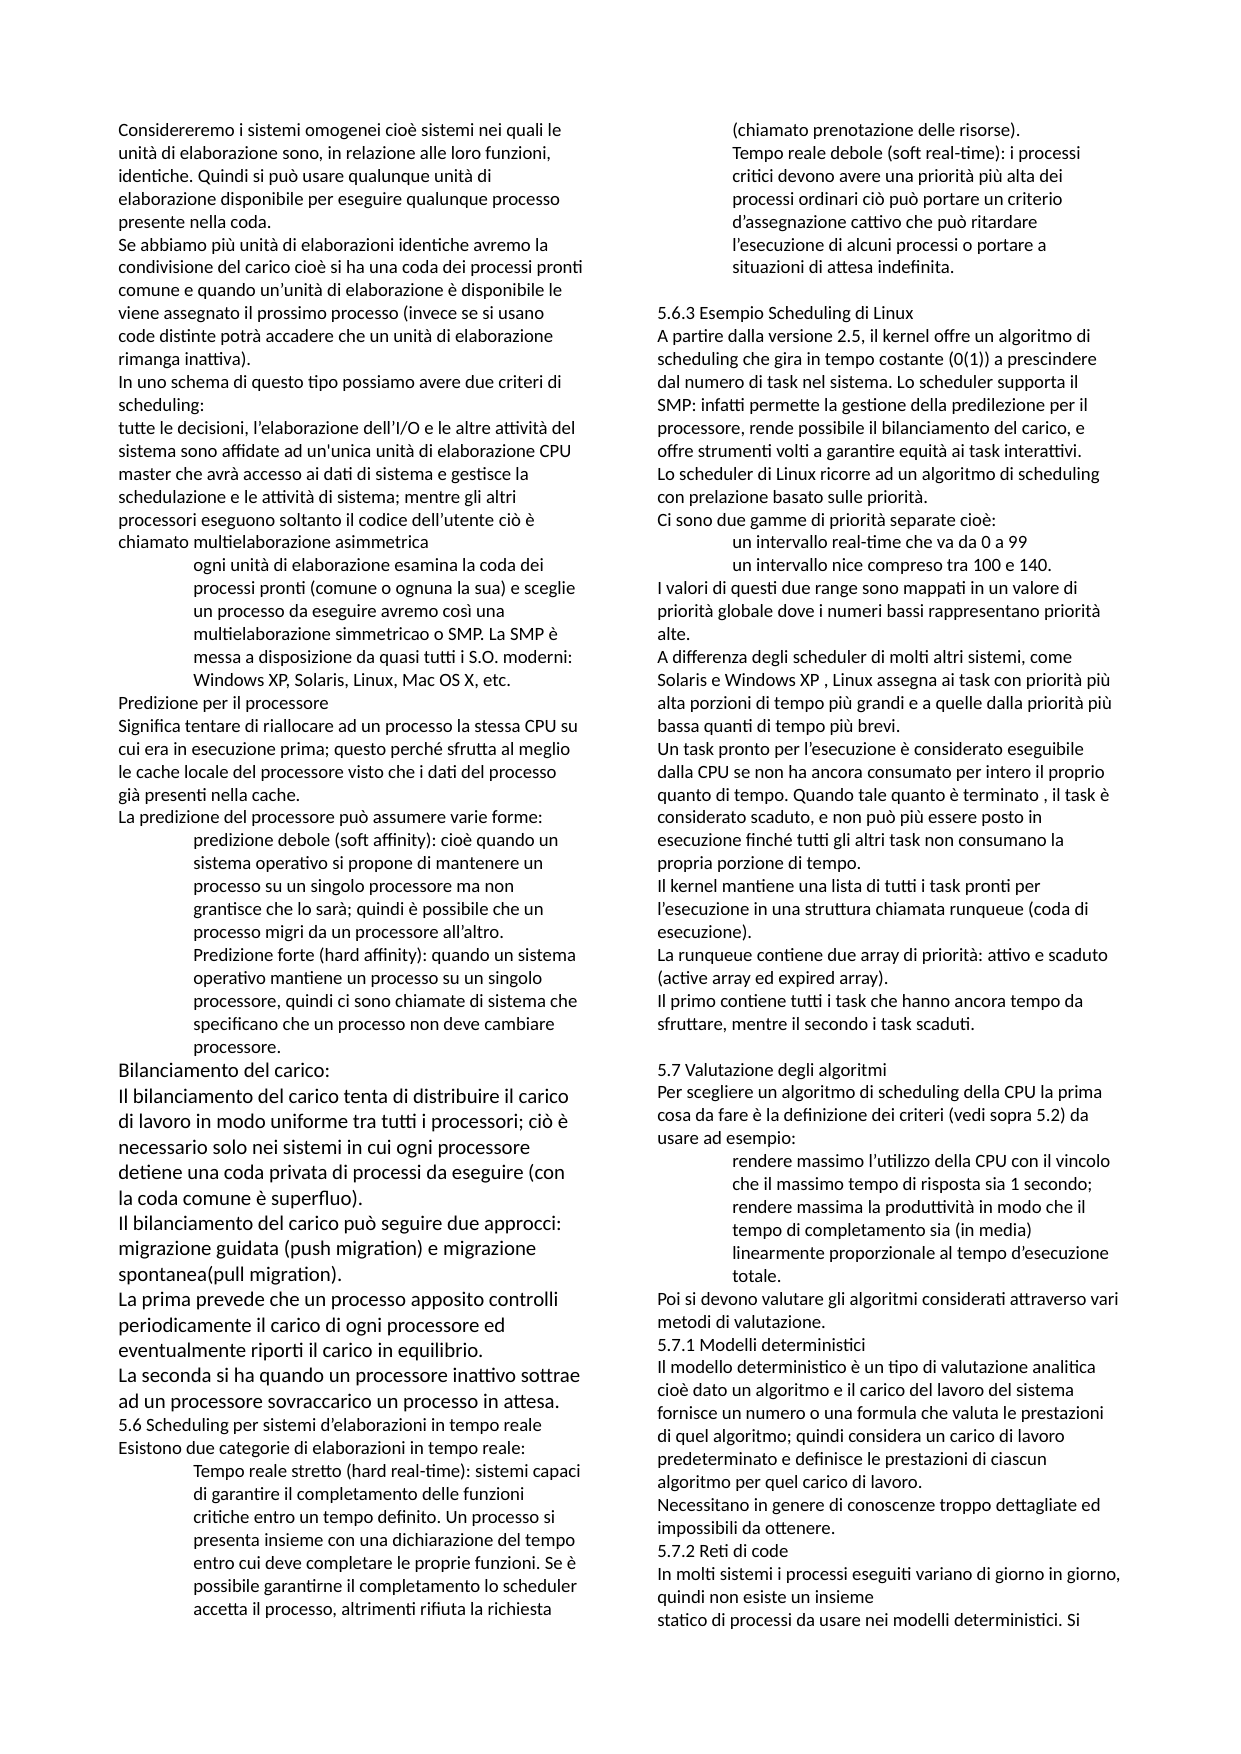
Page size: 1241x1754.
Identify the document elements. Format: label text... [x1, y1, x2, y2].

text 5.7 Valutazione degli algoritmi [657, 1058, 1122, 1081]
text Lo scheduler di Linux ricorre ad un algoritmo di scheduling con prelazione basato sulle priorità. [657, 462, 1122, 508]
text 5.6 Scheduling per sistemi d’elaborazioni in tempo reale [118, 1413, 583, 1436]
text Considereremo i sistemi omogenei cioè sistemi nei quali le unità di elaborazione sono, in relazione alle loro funzioni, identiche. Quindi si può usare qualunque unità di elaborazione disponibile per eseguire qualunque processo presente nella coda. [118, 118, 583, 233]
text 5.7.1 Modelli deterministici [657, 1333, 1122, 1356]
text A differenza degli scheduler di molti altri sistemi, come Solaris e Windows XP , Linux assegna ai task con priorità più alta porzioni di tempo più grandi e a quelle dalla priorità più bassa quanti di tempo più brevi. [657, 645, 1122, 737]
text La seconda si ha quando un processore inattivo sottrae ad un processore sovraccarico un processo in attesa. [118, 1363, 583, 1413]
list rendere massimo l’utilizzo della CPU con il vincolo che il massimo tempo di risposta sia 1 secondo; [732, 1149, 1122, 1195]
text La predizione del processore può assumere varie forme: [118, 806, 583, 828]
text Il bilanciamento del carico può seguire due approcci: migrazione guidata (push migration) e migrazione spontanea(pull migration). [118, 1210, 583, 1286]
text Predizione per il processore [118, 691, 583, 714]
text I valori di questi due range sono mappati in un valore di priorità globale dove i numeri bassi rappresentano priorità alte. [657, 576, 1122, 645]
text Necessitano in genere di conoscenze troppo dettagliate ed impossibili da ottenere. [657, 1493, 1122, 1539]
text Il bilanciamento del carico tenta di distribuire il carico di lavoro in modo uniforme tra tutti i processori; ciò è necessario solo nei sistemi in cui ogni processore detiene una coda privata di processi da eseguire (con la coda comune è superfluo). [118, 1083, 583, 1210]
list Tempo reale stretto (hard real-time): sistemi capaci di garantire il completamento delle funzioni critiche entro un tempo definito. Un processo si presenta insieme con una dichiarazione del tempo entro cui deve completare le proprie funzioni. Se è possibile garantirne il completamento lo scheduler accetta il processo, altrimenti rifiuta la richiesta [193, 1459, 583, 1620]
text 5.6.3 Esempio Scheduling di Linux [657, 301, 1122, 324]
text tutte le decisioni, l’elaborazione dell’I/O e le altre attività del sistema sono affidate ad un'unica unità di elaborazione CPU master che avrà accesso ai dati di sistema e gestisce la schedulazione e le attività di sistema; mentre gli altri processori eseguono soltanto il codice dell’utente ciò è chiamato multielaborazione asimmetrica [118, 416, 583, 553]
text Significa tentare di riallocare ad un processo la stessa CPU su cui era in esecuzione prima; questo perché sfrutta al meglio le cache locale del processore visto che i dati del processo già presenti nella cache. [118, 714, 583, 806]
text Ci sono due gamme di priorità separate cioè: [657, 508, 1122, 531]
text Se abbiamo più unità di elaborazioni identiche avremo la condivisione del carico cioè si ha una coda dei processi pronti comune e quando un’unità di elaborazione è disponibile le viene assegnato il prossimo processo (invece se si usano code distinte potrà accadere che un unità di elaborazione rimanga inattiva). [118, 233, 583, 370]
list ogni unità di elaborazione esamina la coda dei processi pronti (comune o ognuna la sua) e sceglie un processo da eseguire avremo così una multielaborazione simmetricao o SMP. La SMP è messa a disposizione da quasi tutti i S.O. moderni: Windows XP, Solaris, Linux, Mac OS X, etc. [193, 553, 583, 691]
text Un task pronto per l’esecuzione è considerato eseguibile dalla CPU se non ha ancora consumato per intero il proprio quanto di tempo. Quando tale quanto è terminato , il task è considerato scaduto, e non può più essere posto in esecuzione finché tutti gli altri task non consumano la propria porzione di tempo. [657, 737, 1122, 874]
text In molti sistemi i processi eseguiti variano di giorno in giorno, quindi non esiste un insieme [657, 1562, 1122, 1608]
text Esistono due categorie di elaborazioni in tempo reale: [118, 1436, 583, 1459]
list (chiamato prenotazione delle risorse). [732, 118, 1122, 141]
text Per scegliere un algoritmo di scheduling della CPU la prima cosa da fare è la definizione dei criteri (vedi sopra 5.2) da usare ad esempio: [657, 1081, 1122, 1149]
text Poi si devono valutare gli algoritmi considerati attraverso vari metodi di valutazione. [657, 1287, 1122, 1333]
text Bilanciamento del carico: [118, 1058, 583, 1083]
text La runqueue contiene due array di priorità: attivo e scaduto (active array ed expired array). [657, 943, 1122, 989]
text Il kernel mantiene una lista di tutti i task pronti per l’esecuzione in una struttura chiamata runqueue (coda di esecuzione). [657, 874, 1122, 943]
text Il modello deterministico è un tipo di valutazione analitica cioè dato un algoritmo e il carico del lavoro del sistema fornisce un numero o una formula che valuta le prestazioni di quel algoritmo; quindi considera un carico di lavoro predeterminato e definisce le prestazioni di ciascun algoritmo per quel carico di lavoro. [657, 1356, 1122, 1493]
list un intervallo real-time che va da 0 a 99 [732, 531, 1122, 553]
list rendere massima la produttività in modo che il tempo di completamento sia (in media) linearmente proporzionale al tempo d’esecuzione totale. [732, 1195, 1122, 1287]
text 5.7.2 Reti di code [657, 1539, 1122, 1562]
list Tempo reale debole (soft real-time): i processi critici devono avere una priorità più alta dei processi ordinari ciò può portare un criterio d’assegnazione cattivo che può ritardare l’esecuzione di alcuni processi o portare a situazioni di attesa indefinita. [732, 141, 1122, 278]
text Il primo contiene tutti i task che hanno ancora tempo da sfruttare, mentre il secondo i task scaduti. [657, 989, 1122, 1035]
text statico di processi da usare nei modelli deterministici. Si [657, 1608, 1122, 1631]
text A partire dalla versione 2.5, il kernel offre un algoritmo di scheduling che gira in tempo costante (0(1)) a prescindere dal numero di task nel sistema. Lo scheduler supporta il SMP: infatti permette la gestione della predilezione per il processore, rende possibile il bilanciamento del carico, e offre strumenti volti a garantire equità ai task interattivi. [657, 324, 1122, 462]
text La prima prevede che un processo apposito controlli periodicamente il carico di ogni processore ed eventualmente riporti il carico in equilibrio. [118, 1286, 583, 1363]
list Predizione forte (hard affinity): quando un sistema operativo mantiene un processo su un singolo processore, quindi ci sono chiamate di sistema che specificano che un processo non deve cambiare processore. [193, 943, 583, 1058]
list predizione debole (soft affinity): cioè quando un sistema operativo si propone di mantenere un processo su un singolo processore ma non grantisce che lo sarà; quindi è possibile che un processo migri da un processore all’altro. [193, 828, 583, 943]
text In uno schema di questo tipo possiamo avere due criteri di scheduling: [118, 370, 583, 416]
list un intervallo nice compreso tra 100 e 140. [732, 553, 1122, 576]
